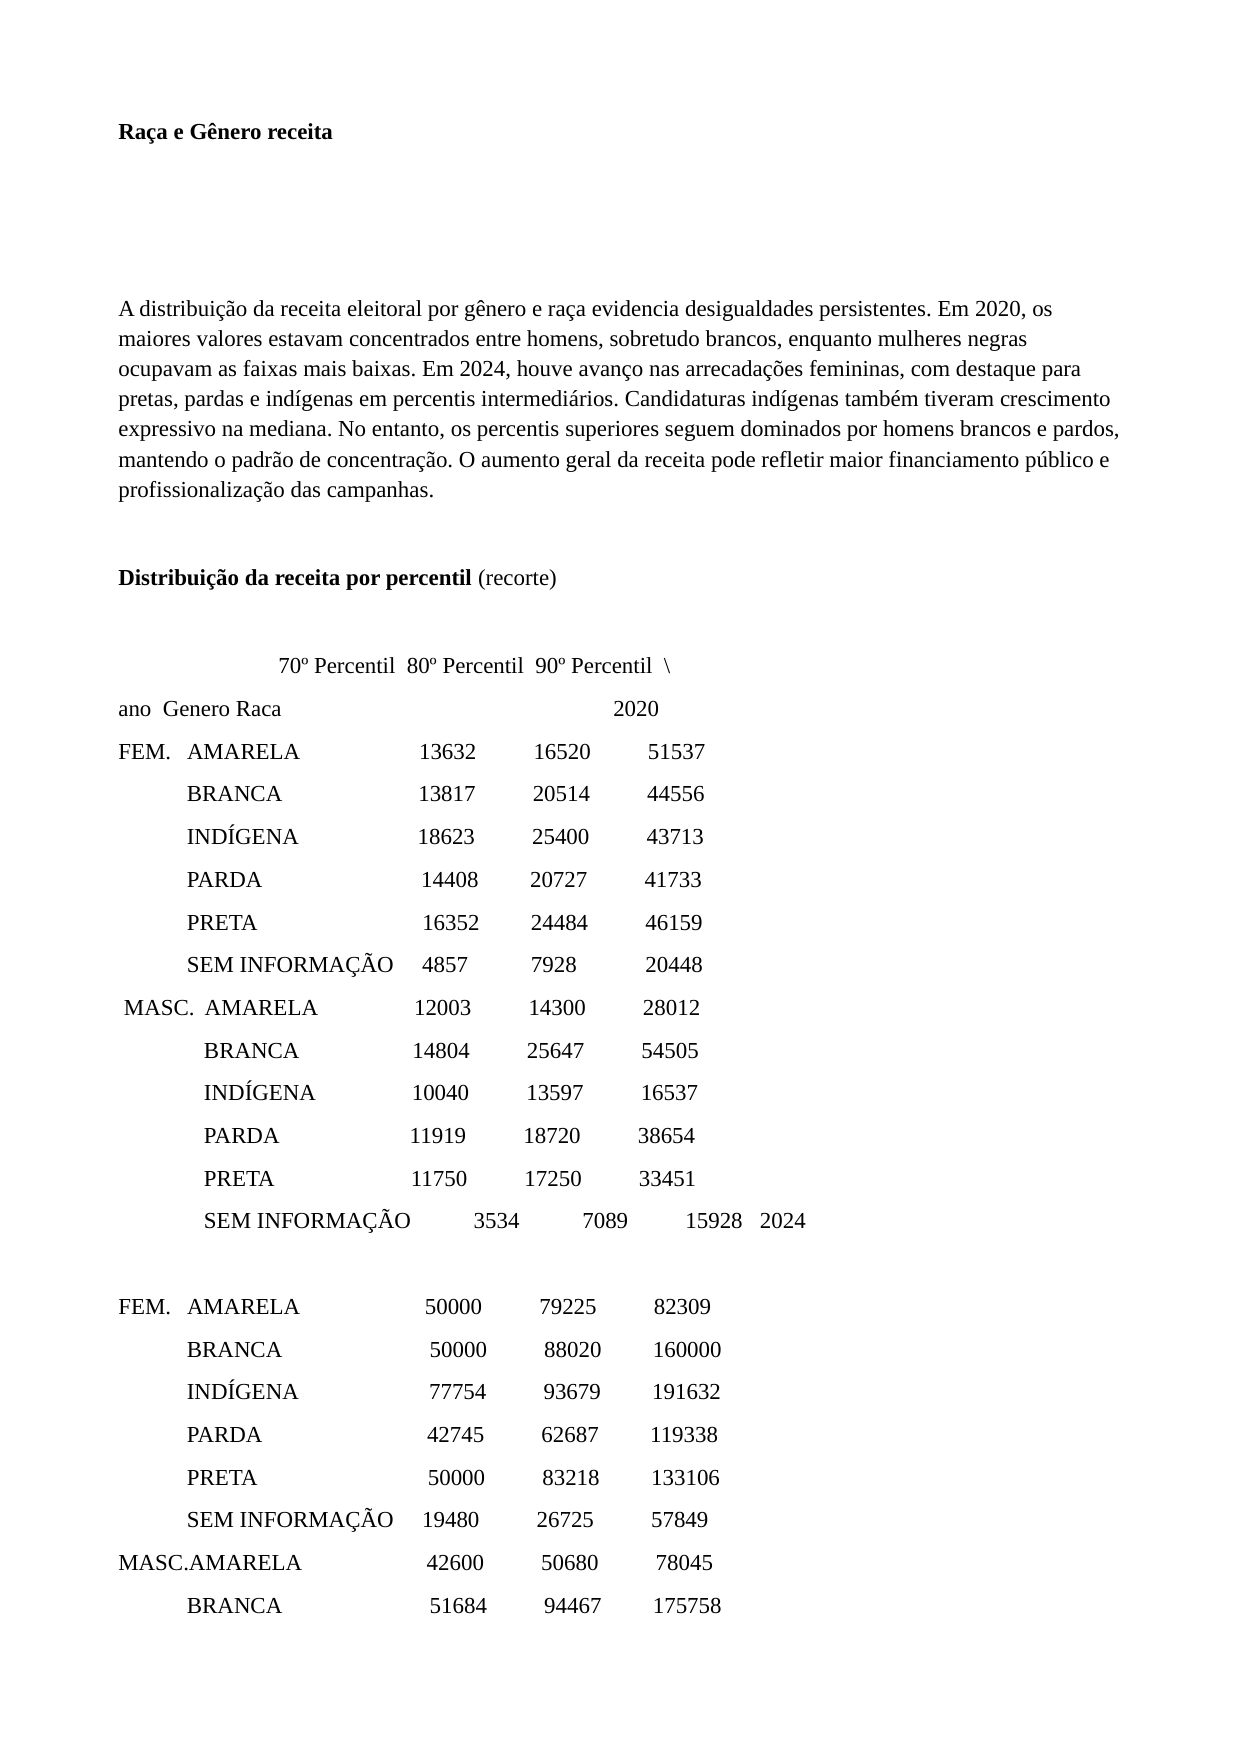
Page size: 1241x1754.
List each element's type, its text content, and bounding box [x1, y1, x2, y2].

text Distribuição da receita por percentil (recorte) [118, 564, 1122, 590]
text INDÍGENA 18623 25400 43713 [118, 823, 1122, 849]
text BRANCA 13817 20514 44556 [118, 780, 1122, 807]
text ano Genero Raca 2020 [118, 695, 1122, 721]
text 70º Percentil 80º Percentil 90º Percentil \ [118, 652, 1122, 679]
text SEM INFORMAÇÃO 4857 7928 20448 [118, 951, 1122, 978]
text BRANCA 50000 88020 160000 [118, 1336, 1122, 1362]
text PARDA 14408 20727 41733 [118, 866, 1122, 892]
text PRETA 50000 83218 133106 [118, 1464, 1122, 1490]
text BRANCA 14804 25647 54505 [118, 1037, 1122, 1063]
text BRANCA 51684 94467 175758 [118, 1592, 1122, 1618]
text A distribuição da receita eleitoral por gênero e raça evidencia desigualdades persistentes. Em 2020, os maiores valores estavam concentrados entre homens, sobretudo brancos, enquanto mulheres negras ocupavam as faixas mais baixas. Em 2024, houve avanço nas arrecadações femininas, com destaque para pretas, pardas e indígenas em percentis intermediários. Candidaturas indígenas também tiveram crescimento expressivo na mediana. No entanto, os percentis superiores seguem dominados por homens brancos e pardos, mantendo o padrão de concentração. O aumento geral da receita pode refletir maior financiamento público e profissionalização das campanhas. [118, 294, 1122, 502]
text MASC. AMARELA 12003 14300 28012 [118, 994, 1122, 1020]
text Raça e Gênero receita [118, 118, 1122, 144]
text PRETA 11750 17250 33451 [118, 1165, 1122, 1191]
text SEM INFORMAÇÃO 3534 7089 15928 2024 [118, 1207, 1122, 1234]
text MASC.AMARELA 42600 50680 78045 [118, 1549, 1122, 1576]
text FEM. AMARELA 50000 79225 82309 [118, 1293, 1122, 1319]
text PARDA 11919 18720 38654 [118, 1122, 1122, 1148]
text PRETA 16352 24484 46159 [118, 908, 1122, 935]
text INDÍGENA 77754 93679 191632 [118, 1378, 1122, 1405]
text PARDA 42745 62687 119338 [118, 1421, 1122, 1447]
text INDÍGENA 10040 13597 16537 [118, 1079, 1122, 1106]
text FEM. AMARELA 13632 16520 51537 [118, 738, 1122, 764]
text SEM INFORMAÇÃO 19480 26725 57849 [118, 1506, 1122, 1533]
